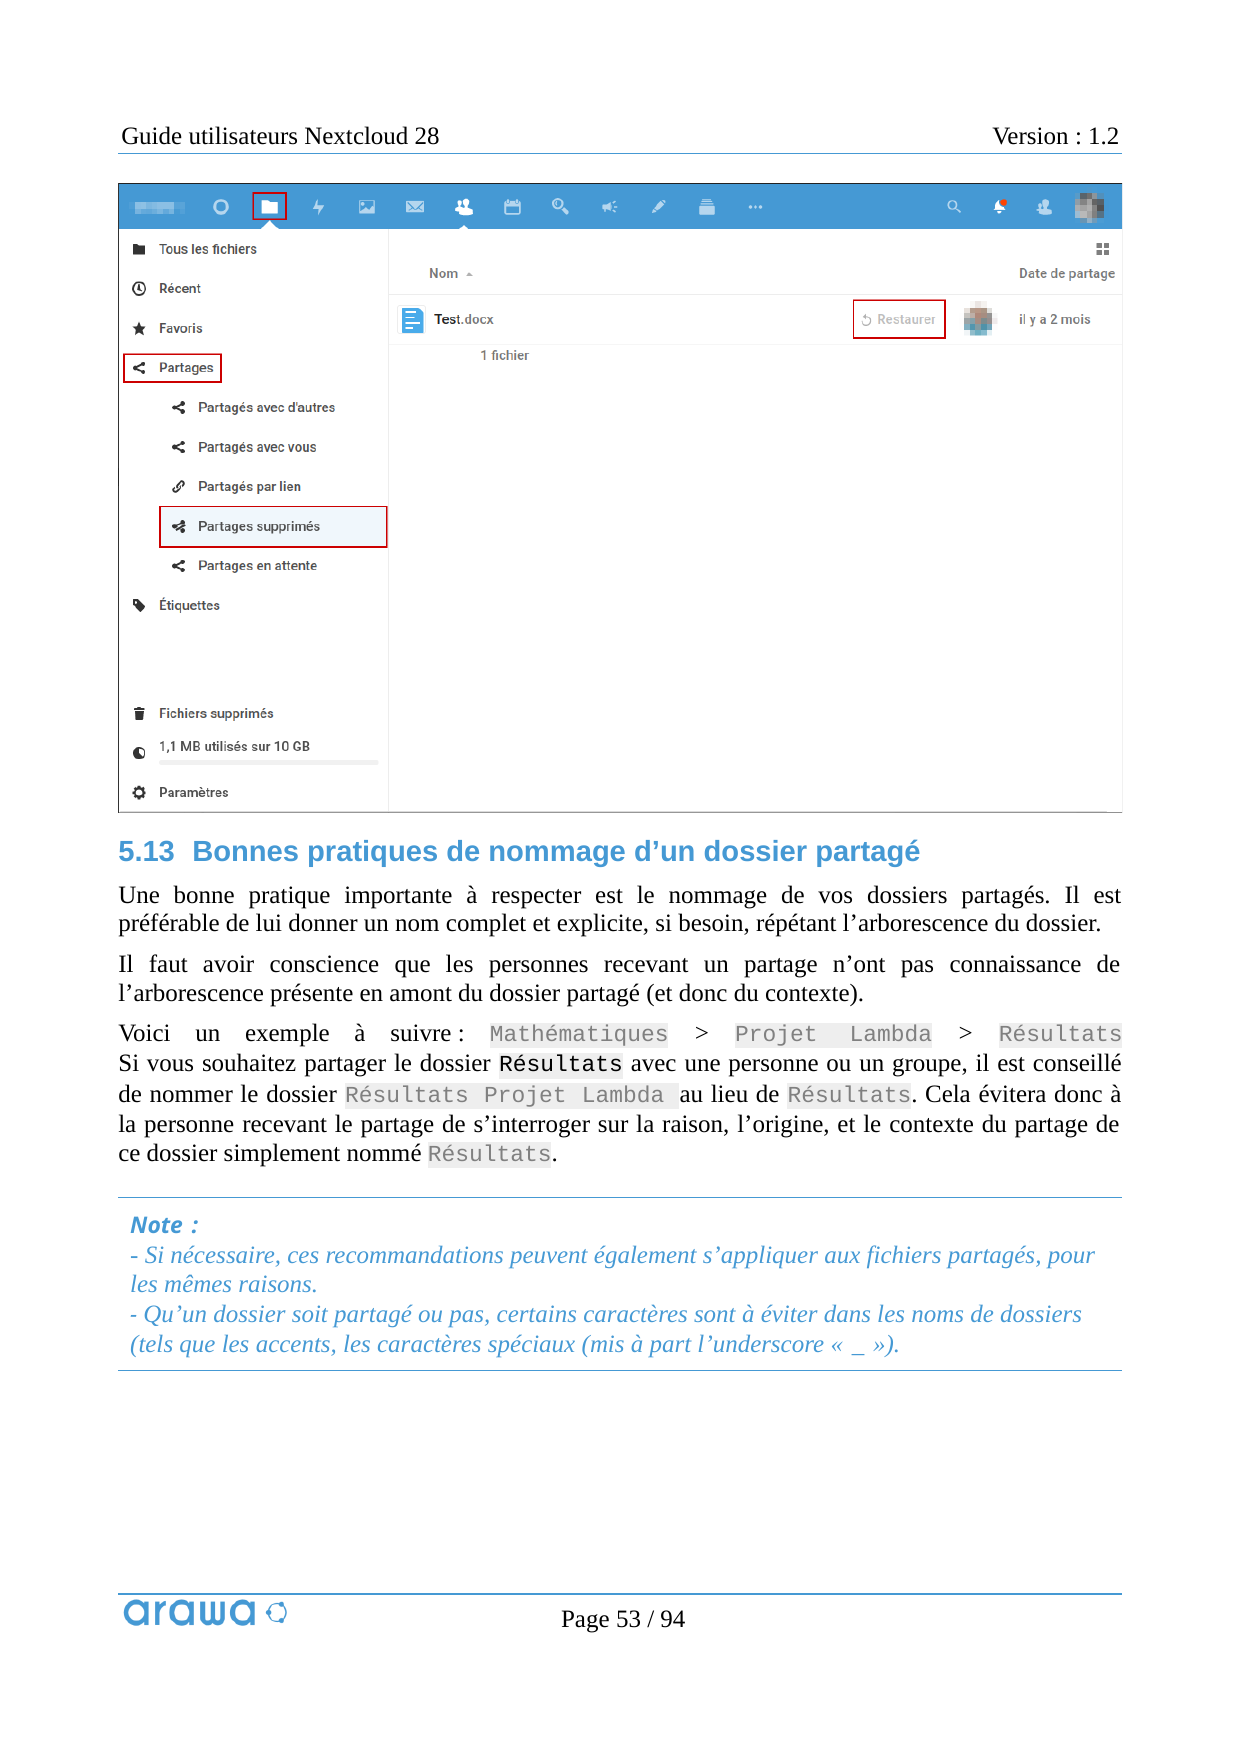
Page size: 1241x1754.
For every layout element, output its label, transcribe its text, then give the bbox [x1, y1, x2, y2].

picture [118, 183, 1123, 813]
picture [121, 1597, 290, 1628]
text Voici un exemple à suivre : Mathématiques > Projet Lambda > Résultats Si vous souhaitez partager le dossier Résultats avec une personne ou un groupe, il est conseillé de nommer le dossier Résultats Projet Lambda au lieu de Résultats. Cela évitera donc à la personne recevant le partage de s’interroger sur la raison, l’origine, et le contexte du partage de ce dossier simplement nommé Résultats. [118, 1018, 1122, 1168]
subtitle Bonnes pratiques de nommage d’un dossier partagé [118, 834, 1122, 867]
text Note : - Si nécessaire, ces recommandations peuvent également s’appliquer aux fichiers partagés, pour les mêmes raisons. - Qu’un dossier soit partagé ou pas, certains caractères sont à éviter dans les noms de dossiers (tels que les accents, les caractères spéciaux (mis à part l’underscore « _ »). [118, 1198, 1122, 1370]
text Une bonne pratique importante à respecter est le nommage de vos dossiers partagés. Il est préférable de lui donner un nom complet et explicite, si besoin, répétant l’arborescence du dossier. [118, 880, 1122, 937]
text Il faut avoir conscience que les personnes recevant un partage n’ont pas connaissance de l’arborescence présente en amont du dossier partagé (et donc du contexte). [118, 949, 1122, 1006]
